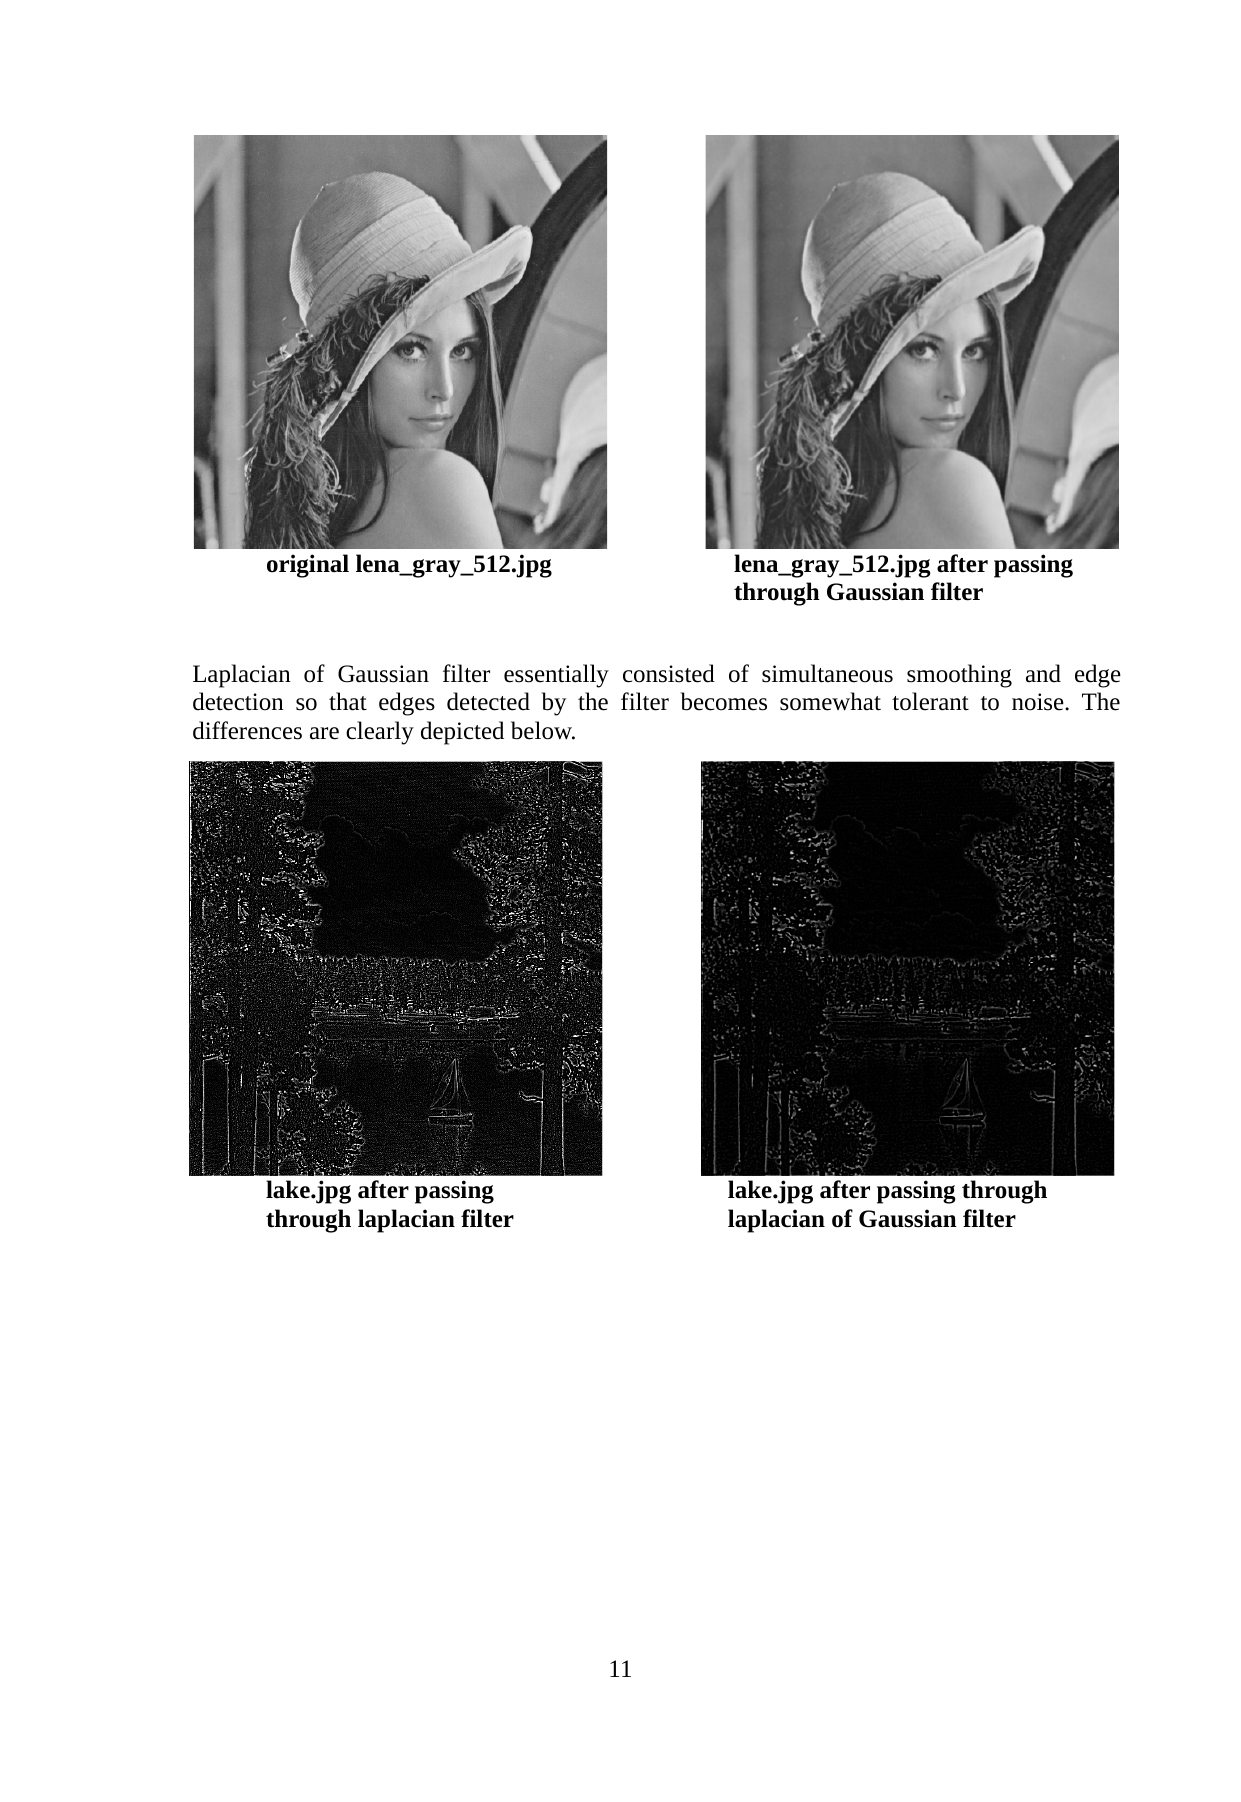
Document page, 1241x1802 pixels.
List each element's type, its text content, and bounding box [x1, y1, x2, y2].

picture [705, 135, 1119, 549]
text Laplacian of Gaussian filter essentially consisted of simultaneous smoothing and edge detection so that edges detected by the filter becomes somewhat tolerant to noise. The differences are clearly depicted below. [192, 659, 1122, 745]
picture [189, 761, 603, 1176]
picture [193, 135, 608, 549]
text lake.jpg after passing lake.jpg after passing through through laplacian filter laplacian of Gaussian filter [192, 1122, 1122, 1262]
text original lena_gray_512.jpg lena_gray_512.jpg after passing through Gaussian filter [192, 530, 1122, 606]
picture [701, 761, 1115, 1176]
